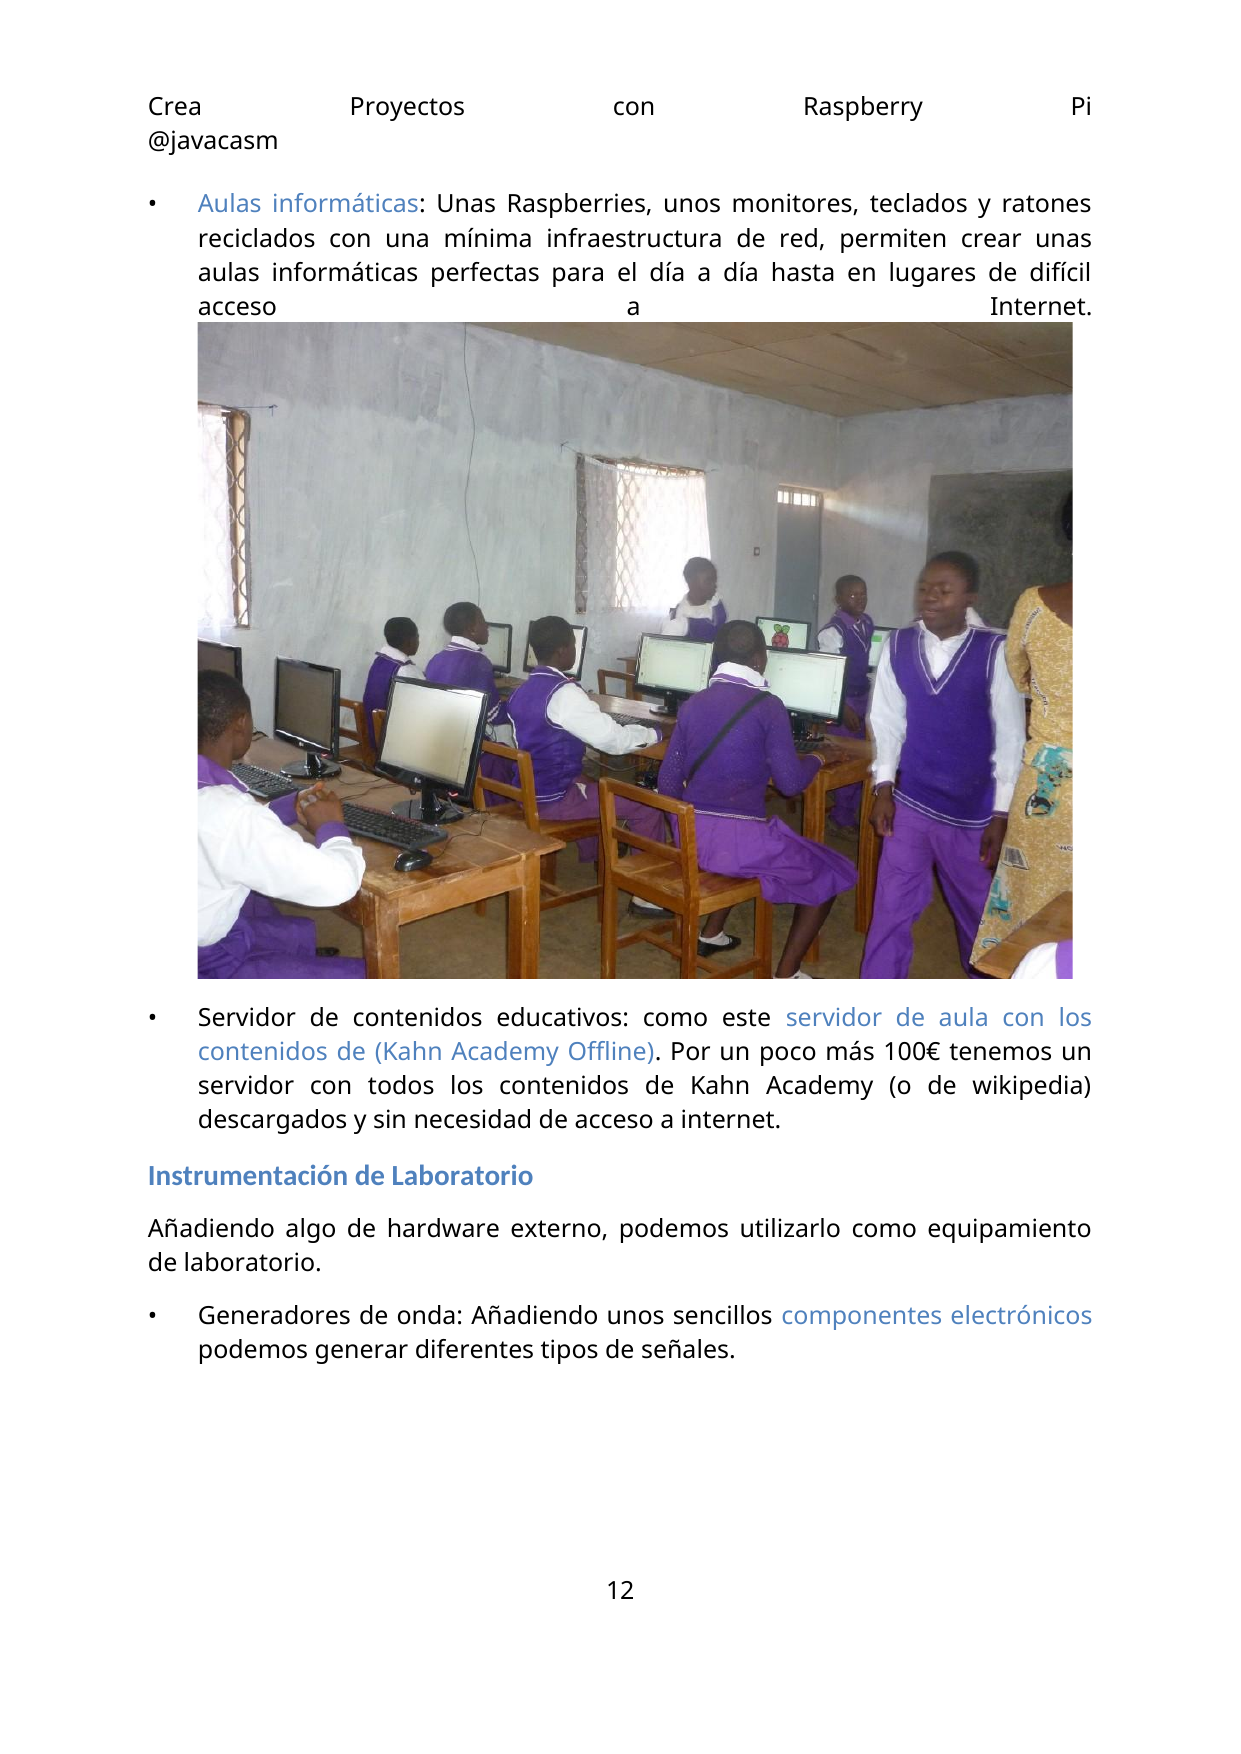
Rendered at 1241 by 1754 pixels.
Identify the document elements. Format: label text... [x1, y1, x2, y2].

subtitle Instrumentación de Laboratorio [148, 1157, 1093, 1192]
list Servidor de contenidos educativos: como este servidor de aula con los contenidos de (Kahn Academy Offline). Por un poco más 100€ tenemos un servidor con todos los contenidos de Kahn Academy (o de wikipedia) descargados y sin necesidad de acceso a internet. [148, 999, 1093, 1136]
picture [197, 322, 1073, 979]
list Generadores de onda: Añadiendo unos sencillos componentes electrónicos podemos generar diferentes tipos de señales. [148, 1298, 1093, 1366]
list Aulas informáticas: Unas Raspberries, unos monitores, teclados y ratones reciclados con una mínima infraestructura de red, permiten crear unas aulas informáticas perfectas para el día a día hasta en lugares de difícil acceso a Internet. [148, 186, 1093, 979]
text Añadiendo algo de hardware externo, podemos utilizarlo como equipamiento de laboratorio. [148, 1211, 1093, 1279]
